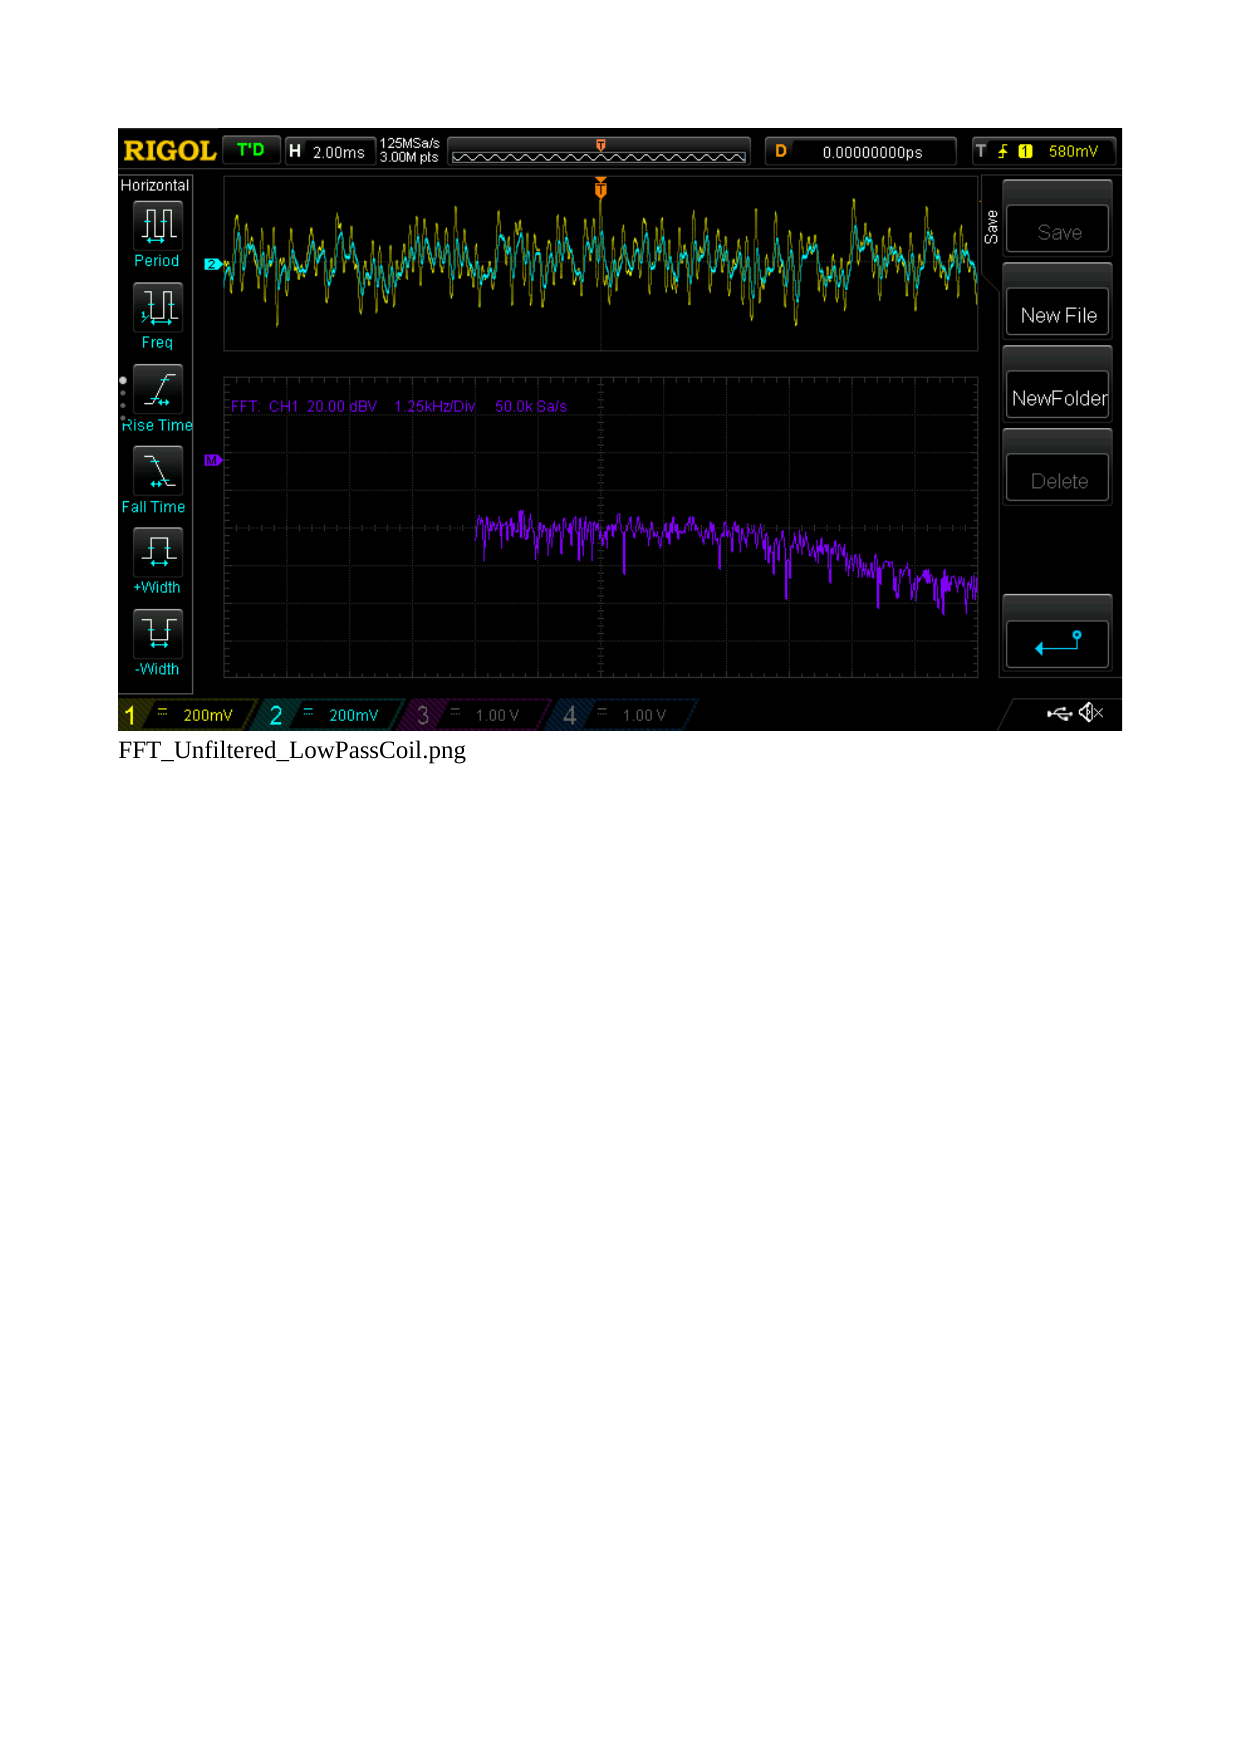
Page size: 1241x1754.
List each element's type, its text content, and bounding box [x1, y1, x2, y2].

text FFT_Unfiltered_LowPassCoil.png [118, 731, 1122, 764]
text [118, 118, 1122, 128]
